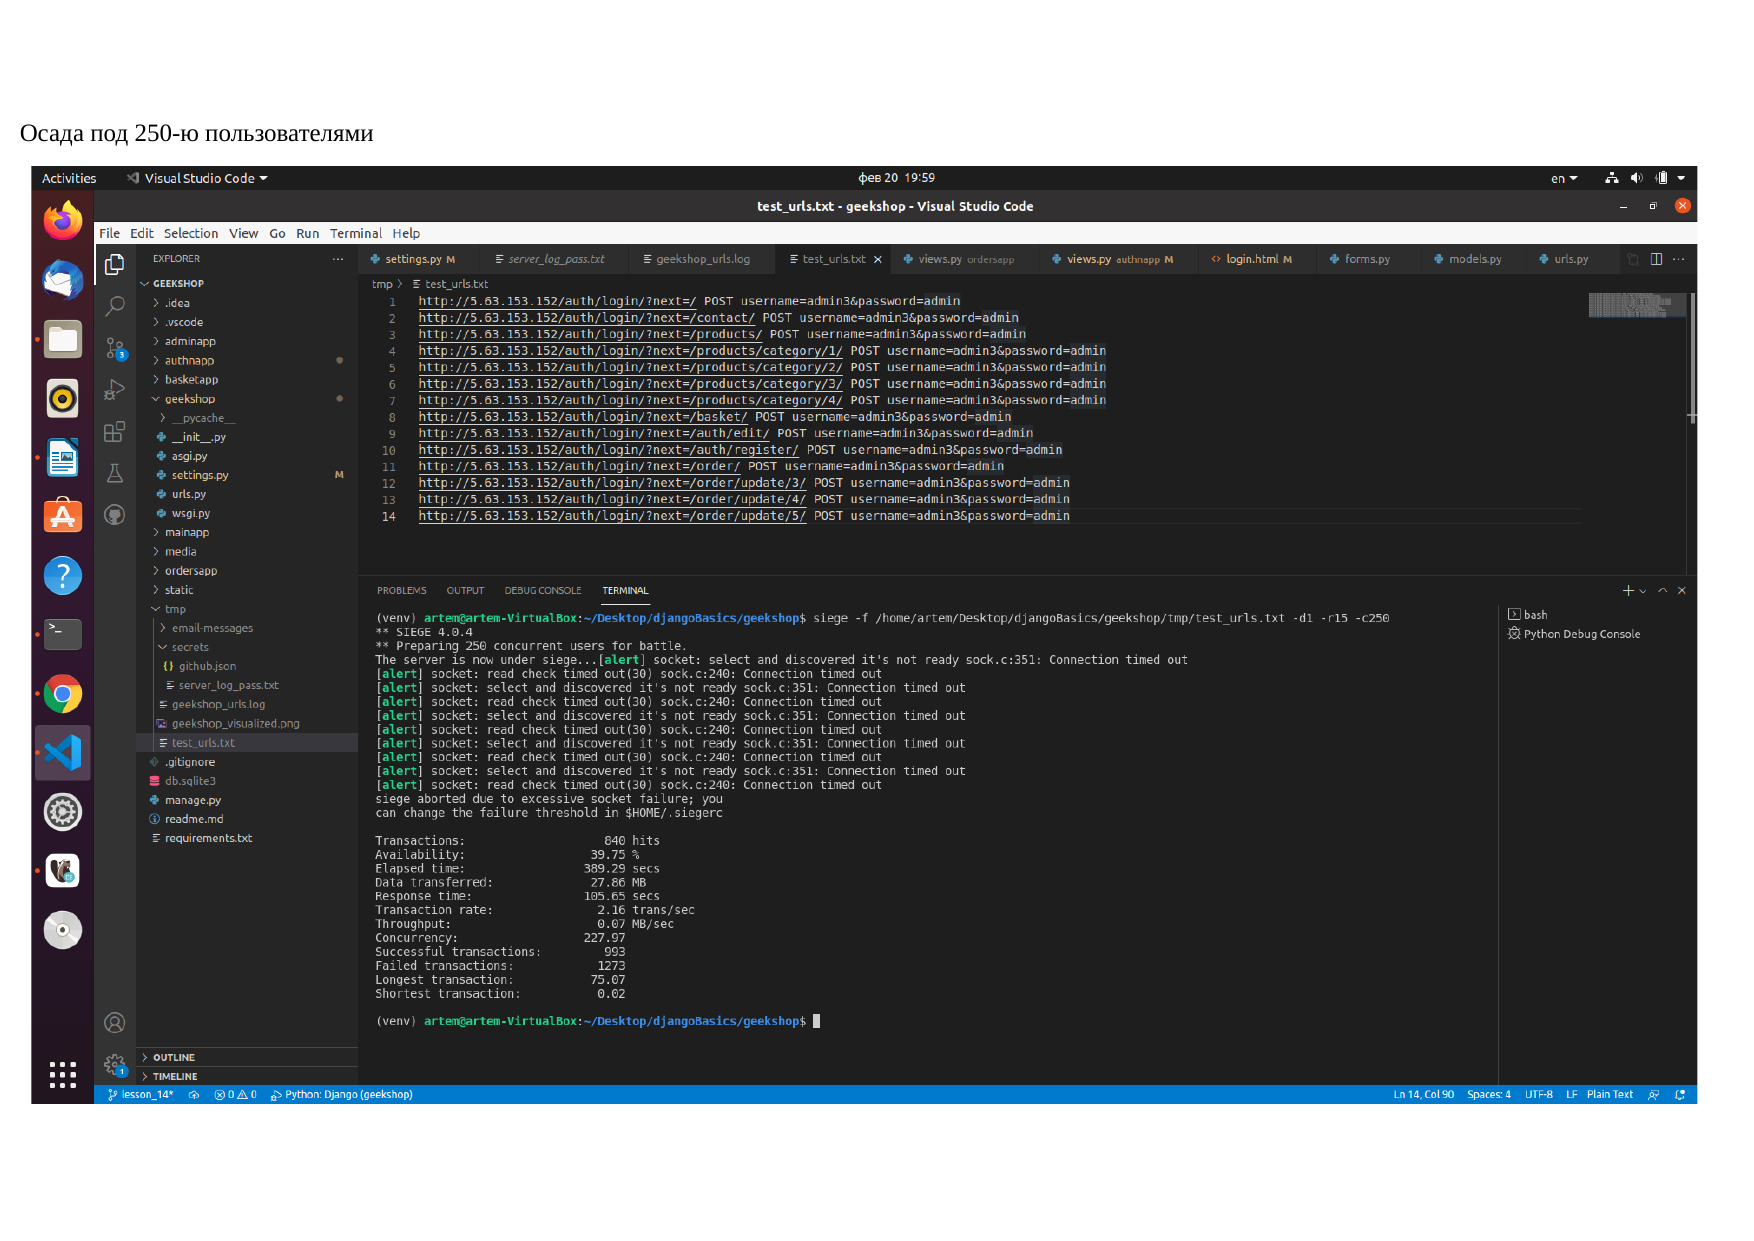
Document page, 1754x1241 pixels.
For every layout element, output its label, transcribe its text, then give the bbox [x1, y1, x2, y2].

text Осада под 250-ю пользователями [19, 118, 1741, 147]
picture [31, 166, 1698, 1104]
